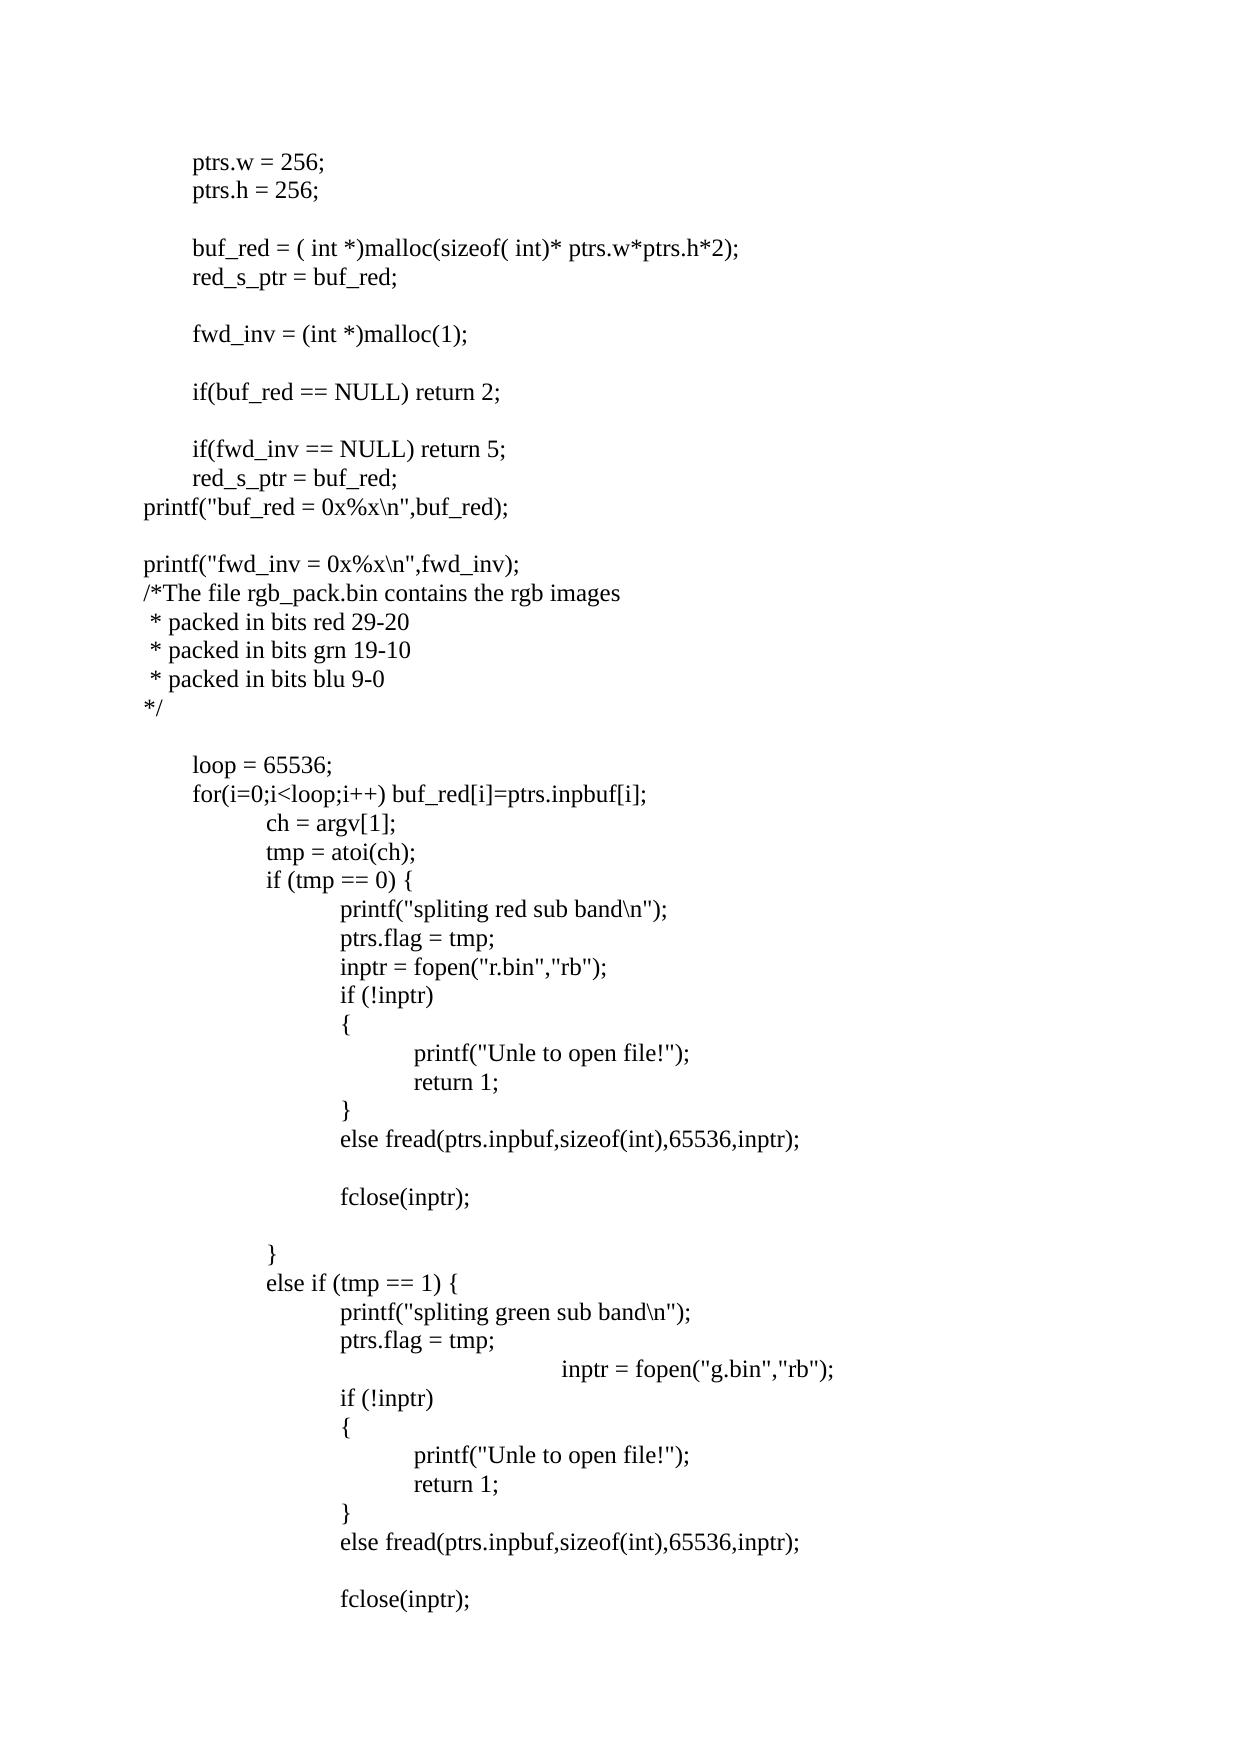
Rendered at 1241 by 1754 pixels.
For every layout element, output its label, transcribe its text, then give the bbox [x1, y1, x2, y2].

text fclose(inptr); [118, 1182, 1122, 1211]
text } [118, 1498, 1122, 1527]
text buf_red = ( int *)malloc(sizeof( int)* ptrs.w*ptrs.h*2); [118, 233, 1122, 262]
text printf("spliting red sub band\n"); [118, 894, 1122, 923]
text } [118, 1239, 1122, 1268]
text /*The file rgb_pack.bin contains the rgb images [118, 578, 1122, 607]
text * packed in bits grn 19-10 [118, 636, 1122, 664]
text if (tmp == 0) { [118, 866, 1122, 894]
text fwd_inv = (int *)malloc(1); [118, 319, 1122, 348]
text red_s_ptr = buf_red; [118, 463, 1122, 492]
text printf("spliting green sub band\n"); [118, 1297, 1122, 1326]
text printf("Unle to open file!"); [118, 1441, 1122, 1469]
text if(fwd_inv == NULL) return 5; [118, 434, 1122, 463]
text if (!inptr) [118, 1383, 1122, 1412]
text printf("fwd_inv = 0x%x\n",fwd_inv); [118, 549, 1122, 578]
text ptrs.flag = tmp; [118, 1326, 1122, 1354]
text ptrs.w = 256; [118, 147, 1122, 176]
text if(buf_red == NULL) return 2; [118, 377, 1122, 406]
text { [118, 1412, 1122, 1441]
text if (!inptr) [118, 981, 1122, 1009]
text { [118, 1009, 1122, 1038]
text return 1; [118, 1469, 1122, 1498]
text ch = argv[1]; [118, 808, 1122, 837]
text for(i=0;i<loop;i++) buf_red[i]=ptrs.inpbuf[i]; [118, 779, 1122, 808]
text loop = 65536; [118, 751, 1122, 779]
text printf("buf_red = 0x%x\n",buf_red); [118, 492, 1122, 521]
text */ [118, 693, 1122, 722]
text else fread(ptrs.inpbuf,sizeof(int),65536,inptr); [118, 1527, 1122, 1556]
text inptr = fopen("r.bin","rb"); [118, 952, 1122, 981]
text ptrs.flag = tmp; [118, 923, 1122, 952]
text inptr = fopen("g.bin","rb"); [118, 1354, 1122, 1383]
text red_s_ptr = buf_red; [118, 262, 1122, 291]
text } [118, 1096, 1122, 1124]
text else fread(ptrs.inpbuf,sizeof(int),65536,inptr); [118, 1124, 1122, 1153]
text * packed in bits red 29-20 [118, 607, 1122, 636]
text else if (tmp == 1) { [118, 1268, 1122, 1297]
text * packed in bits blu 9-0 [118, 664, 1122, 693]
text printf("Unle to open file!"); [118, 1038, 1122, 1067]
text return 1; [118, 1067, 1122, 1096]
text ptrs.h = 256; [118, 176, 1122, 204]
text fclose(inptr); [118, 1584, 1122, 1613]
text tmp = atoi(ch); [118, 837, 1122, 866]
